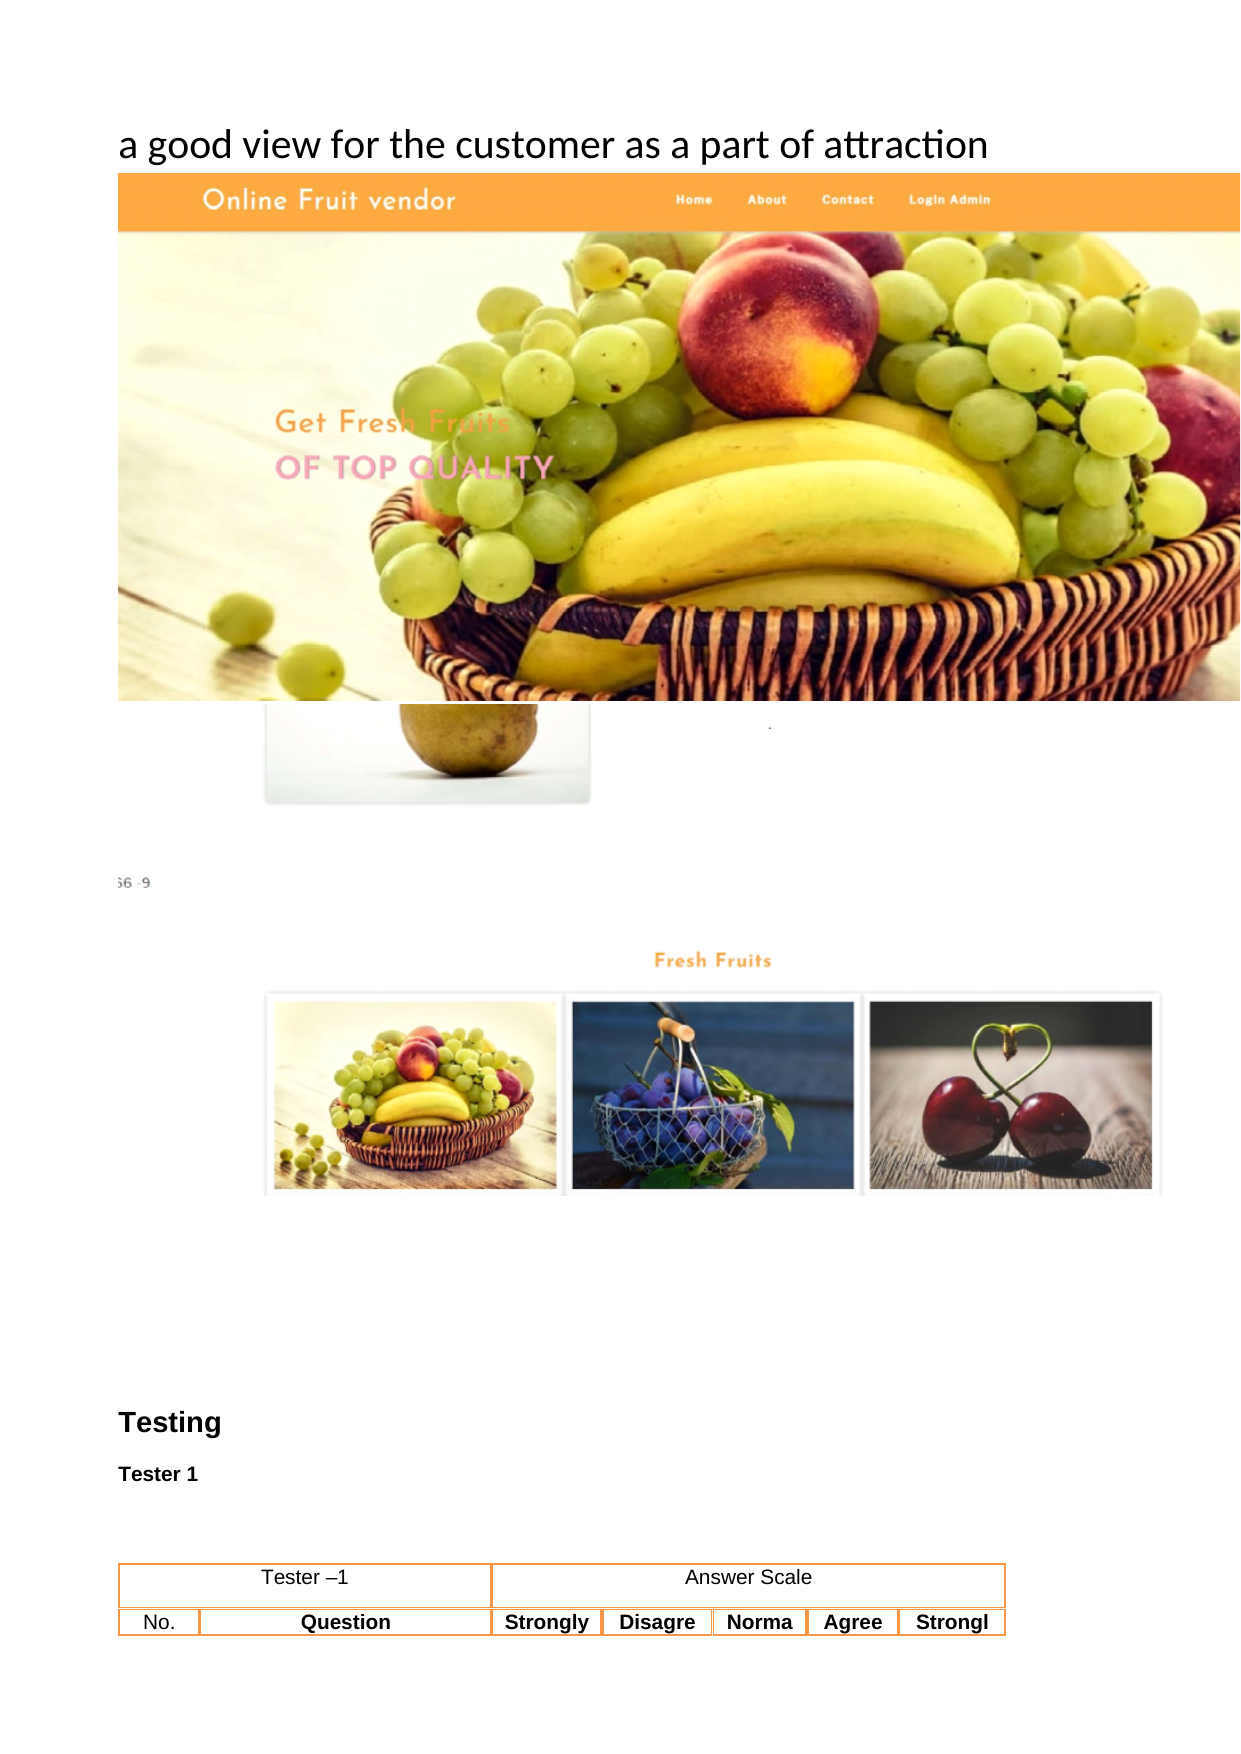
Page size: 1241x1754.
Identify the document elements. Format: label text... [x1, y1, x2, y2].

text Testing [118, 1405, 1122, 1438]
text Tester 1 [118, 1461, 1122, 1485]
table_cell Strongl [900, 1610, 1004, 1634]
table_cell No. [120, 1610, 198, 1634]
table_header Tester –1 [120, 1565, 490, 1607]
table_header Answer Scale [493, 1565, 1004, 1607]
table_cell Disagre [604, 1610, 711, 1634]
table_cell Norma [714, 1610, 805, 1634]
table_cell Strongly [493, 1610, 600, 1634]
table_cell Agree [809, 1610, 897, 1634]
table_cell Question [201, 1610, 490, 1634]
text a good view for the customer as a part of attraction [118, 118, 1122, 173]
